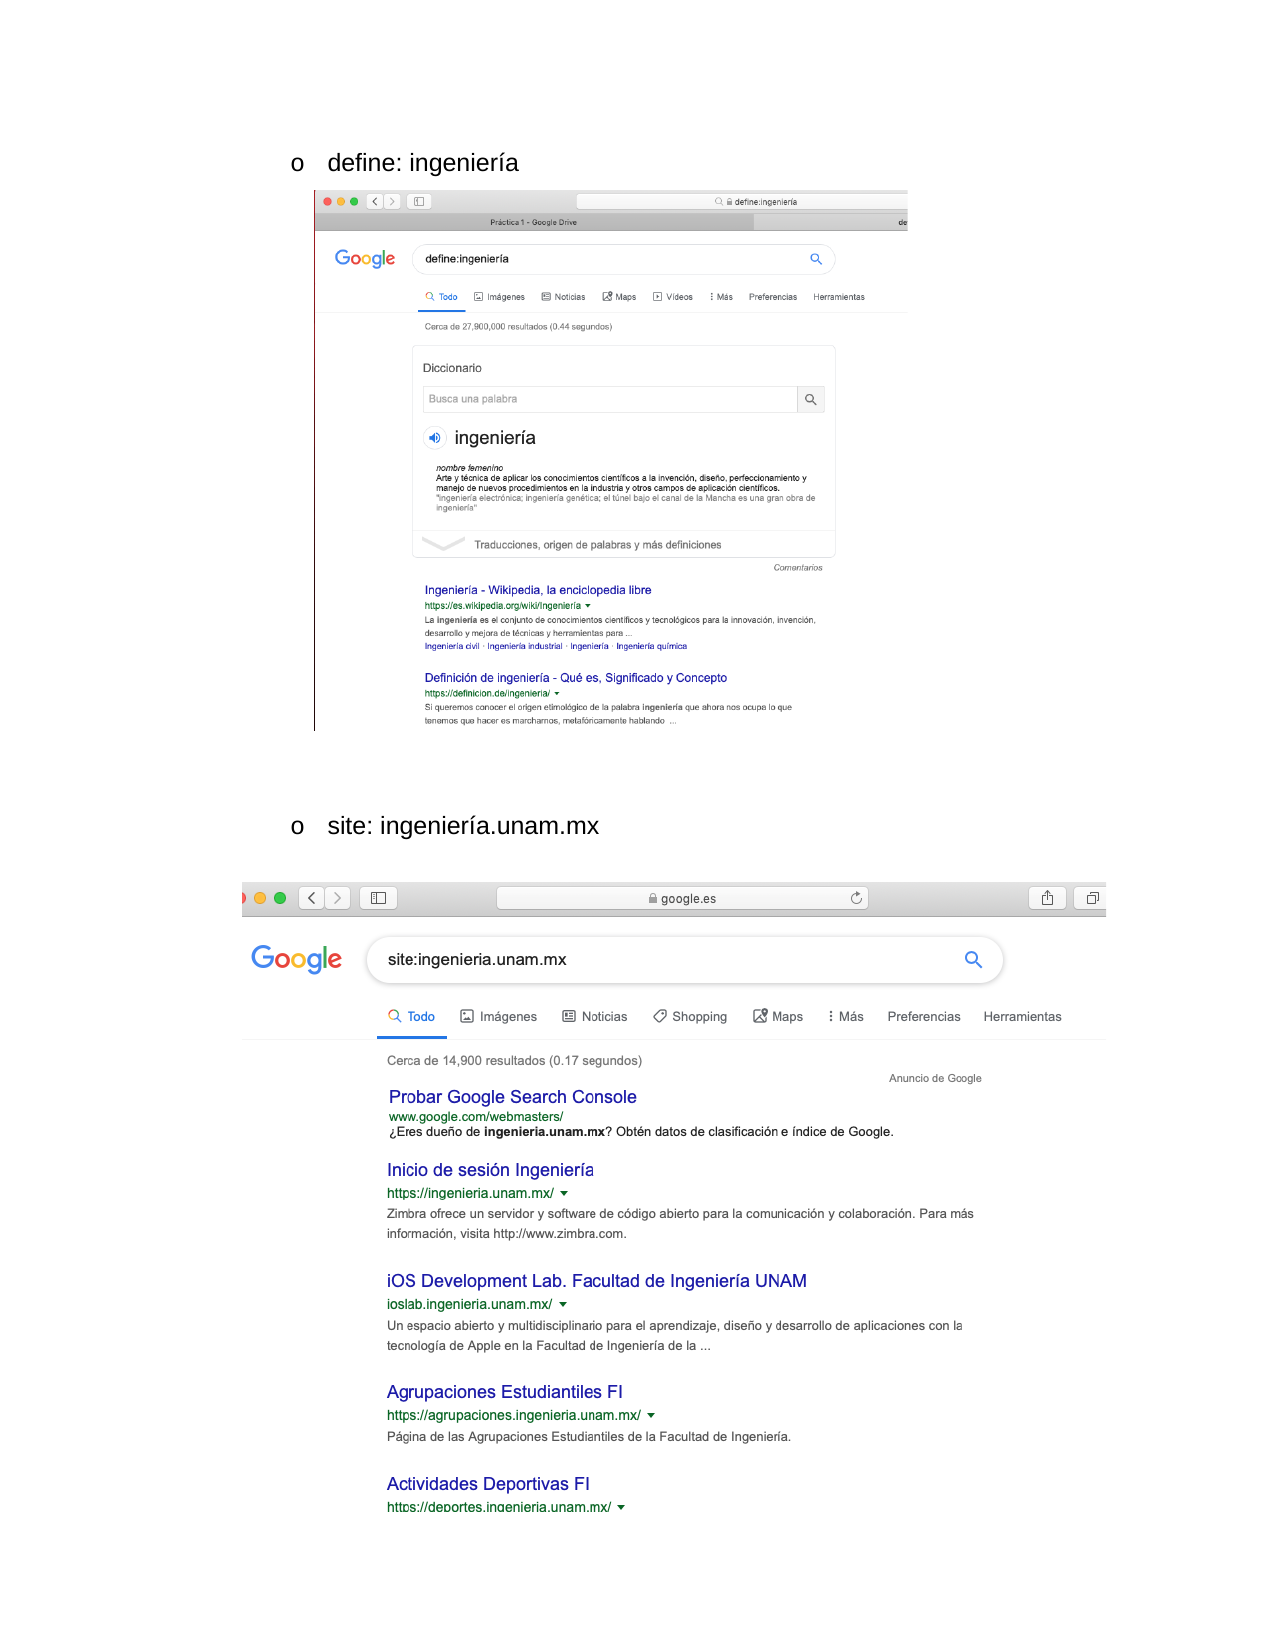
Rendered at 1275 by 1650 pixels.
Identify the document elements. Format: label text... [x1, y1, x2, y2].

list site: ingeniería.unam.mx [290, 811, 1098, 842]
list define: ingeniería [290, 148, 1098, 178]
